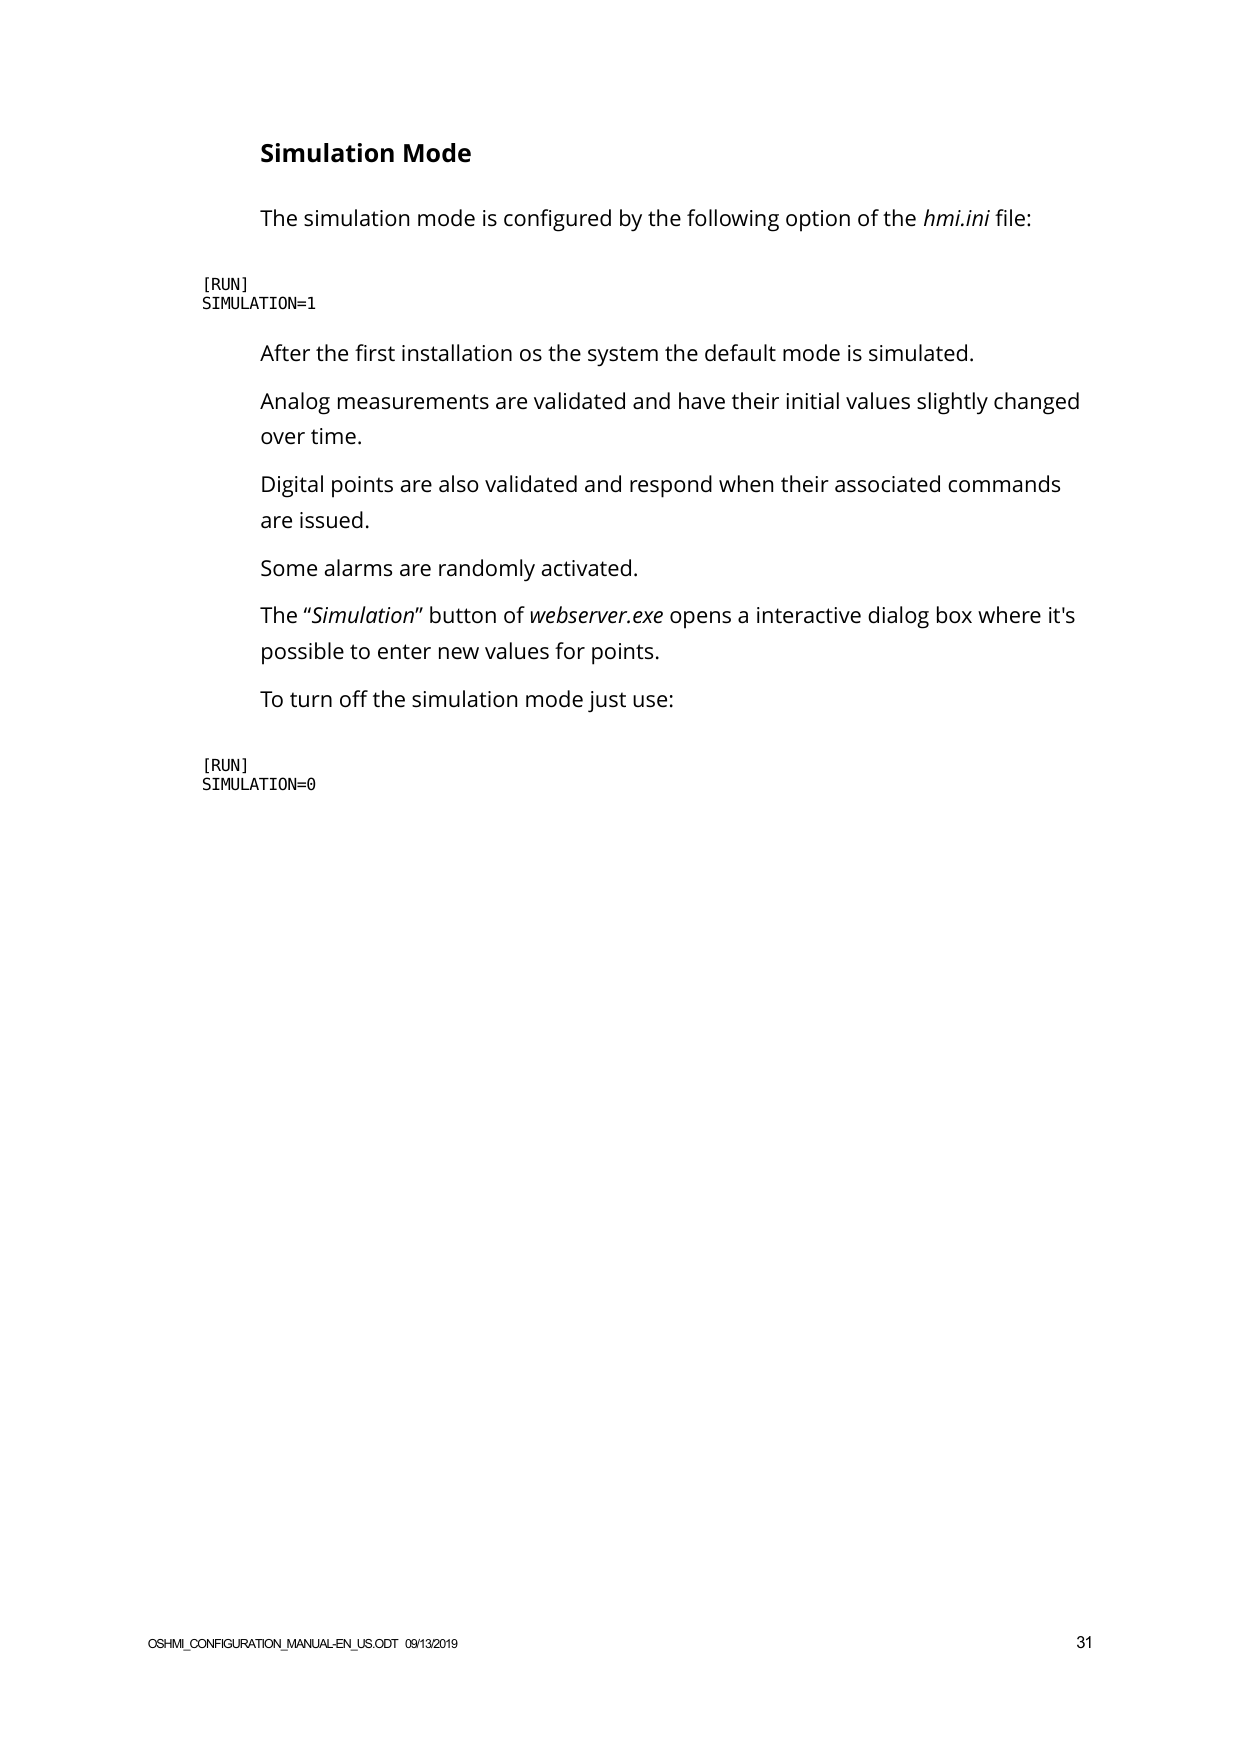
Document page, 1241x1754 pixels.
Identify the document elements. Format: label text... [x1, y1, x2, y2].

text [RUN] [202, 275, 1093, 294]
text Some alarms are randomly activated. [260, 552, 1093, 582]
subtitle Simulation Mode [260, 136, 1093, 170]
text Digital points are also validated and respond when their associated commands are issued. [260, 469, 1093, 534]
text To turn off the simulation mode just use: [260, 684, 1093, 713]
text The simulation mode is configured by the following option of the hmi.ini file: [260, 203, 1093, 233]
text SIMULATION=0 [202, 775, 1093, 794]
text The “Simulation” button of webserver.exe opens a interactive dialog box where it's possible to enter new values for points. [260, 600, 1093, 666]
text Analog measurements are validated and have their initial values slightly changed over time. [260, 386, 1093, 451]
text After the first installation os the system the default mode is simulated. [260, 338, 1093, 368]
text SIMULATION=1 [202, 294, 1093, 314]
text [RUN] [202, 756, 1093, 775]
